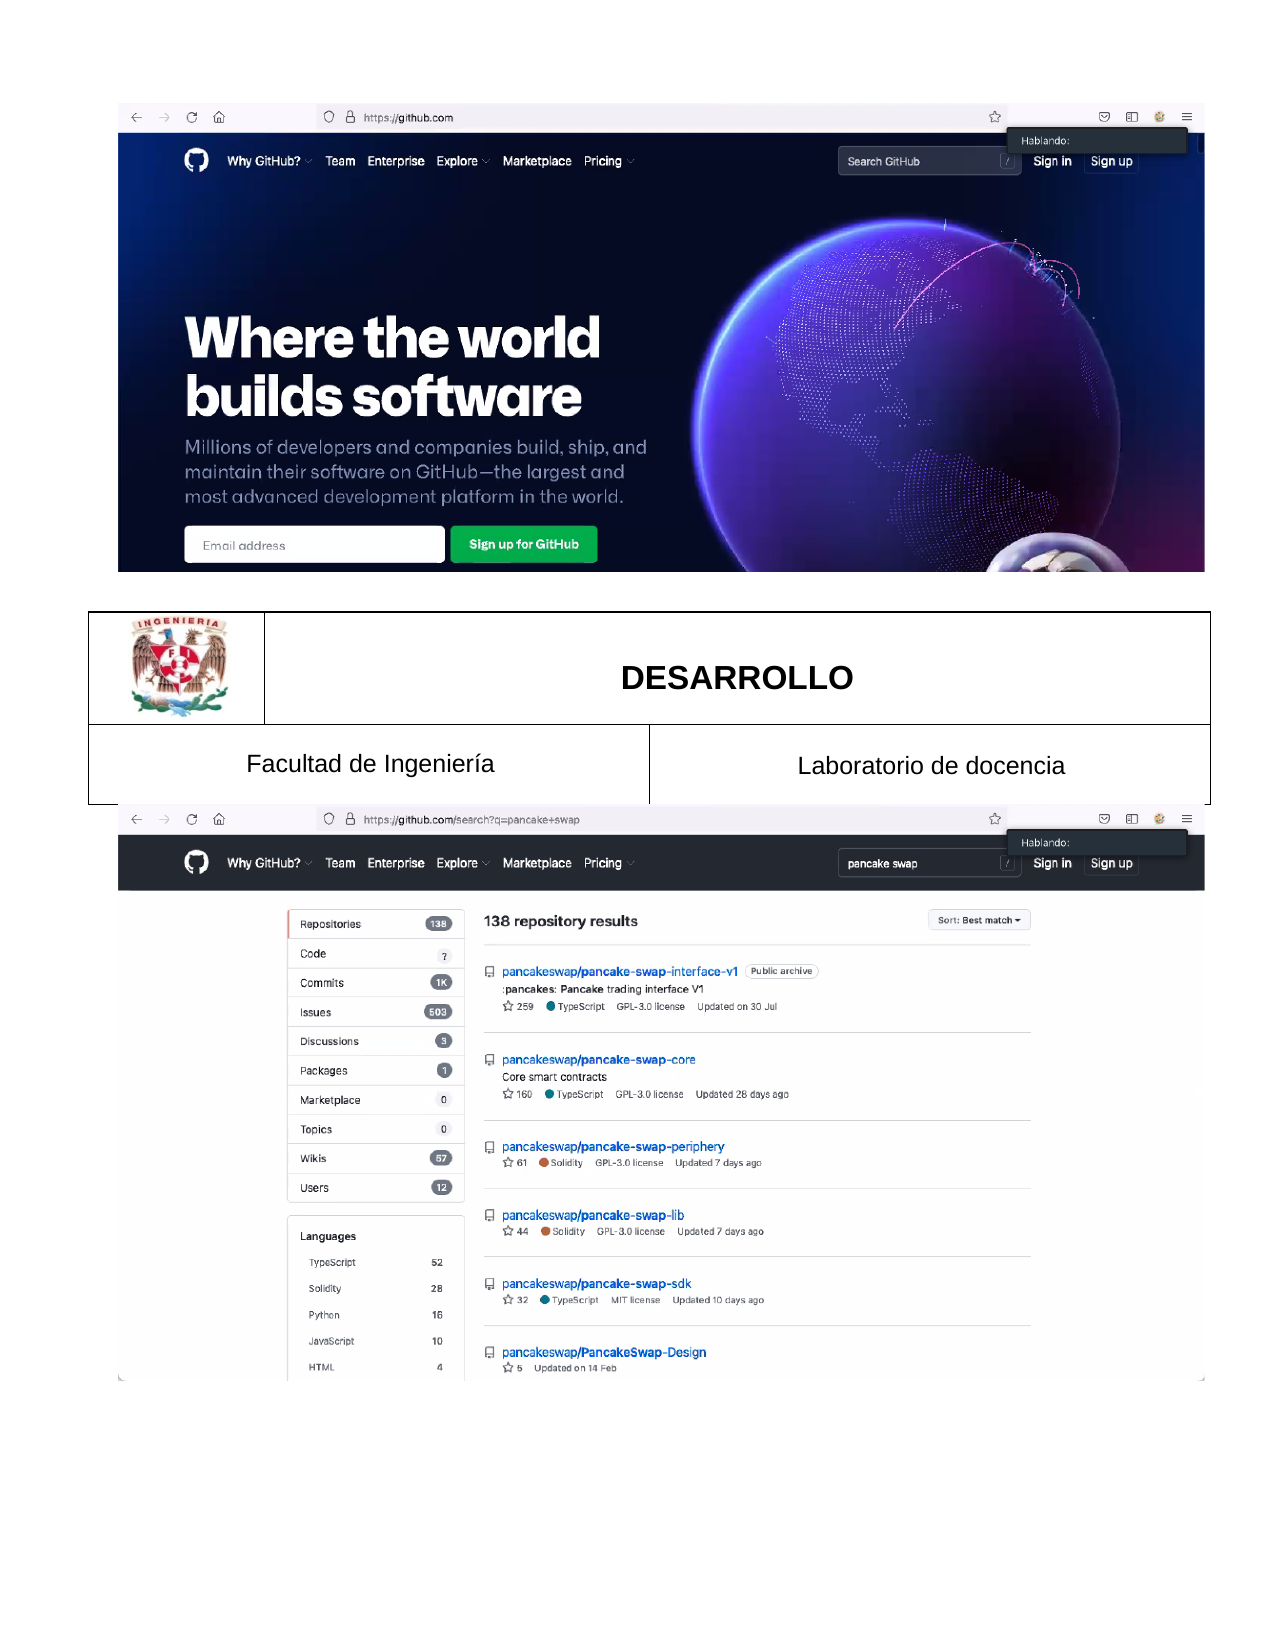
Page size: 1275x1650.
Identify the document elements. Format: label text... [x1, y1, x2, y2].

table_header [160, 720, 207, 724]
table_header [89, 613, 152, 724]
table_cell Facultad de Ingeniería [293, 725, 306, 803]
table_header DESARROLLO [387, 658, 430, 724]
table_cell Laboratorio de docencia [909, 725, 935, 762]
table_header DESARROLLO [584, 709, 605, 724]
table_cell Laboratorio de docencia [650, 725, 700, 743]
table_cell Laboratorio de docencia [1187, 725, 1210, 803]
table_cell Laboratorio de docencia [734, 725, 785, 803]
table_header DESARROLLO [845, 683, 871, 724]
table_cell Laboratorio de docencia [650, 760, 682, 803]
table_header DESARROLLO [473, 613, 644, 724]
table_cell Facultad de Ingeniería [89, 725, 190, 803]
table_header DESARROLLO [695, 692, 742, 724]
table_cell Facultad de Ingeniería [447, 725, 490, 803]
table_cell Laboratorio de docencia [909, 725, 965, 803]
table_cell Laboratorio de docencia [674, 725, 725, 803]
table_cell Laboratorio de docencia [858, 725, 875, 773]
table_cell Facultad de Ingeniería [464, 725, 571, 769]
table_header DESARROLLO [755, 623, 772, 709]
table_cell Laboratorio de docencia [1080, 725, 1106, 803]
table_cell Laboratorio de docencia [965, 725, 1012, 803]
table_header [237, 662, 242, 670]
table_cell Laboratorio de docencia [1132, 739, 1149, 803]
table_header DESARROLLO [777, 613, 841, 669]
table_header DESARROLLO [265, 615, 400, 696]
table_cell Facultad de Ingeniería [319, 725, 417, 803]
table_cell Facultad de Ingeniería [550, 725, 648, 803]
table_header DESARROLLO [605, 696, 712, 724]
table_header DESARROLLO [361, 675, 370, 724]
table_header DESARROLLO [896, 613, 1210, 724]
table_header DESARROLLO [651, 613, 671, 688]
table_cell Facultad de Ingeniería [618, 725, 649, 743]
table_cell Laboratorio de docencia [1029, 725, 1059, 803]
table_header DESARROLLO [451, 613, 545, 724]
table_header [231, 640, 264, 709]
